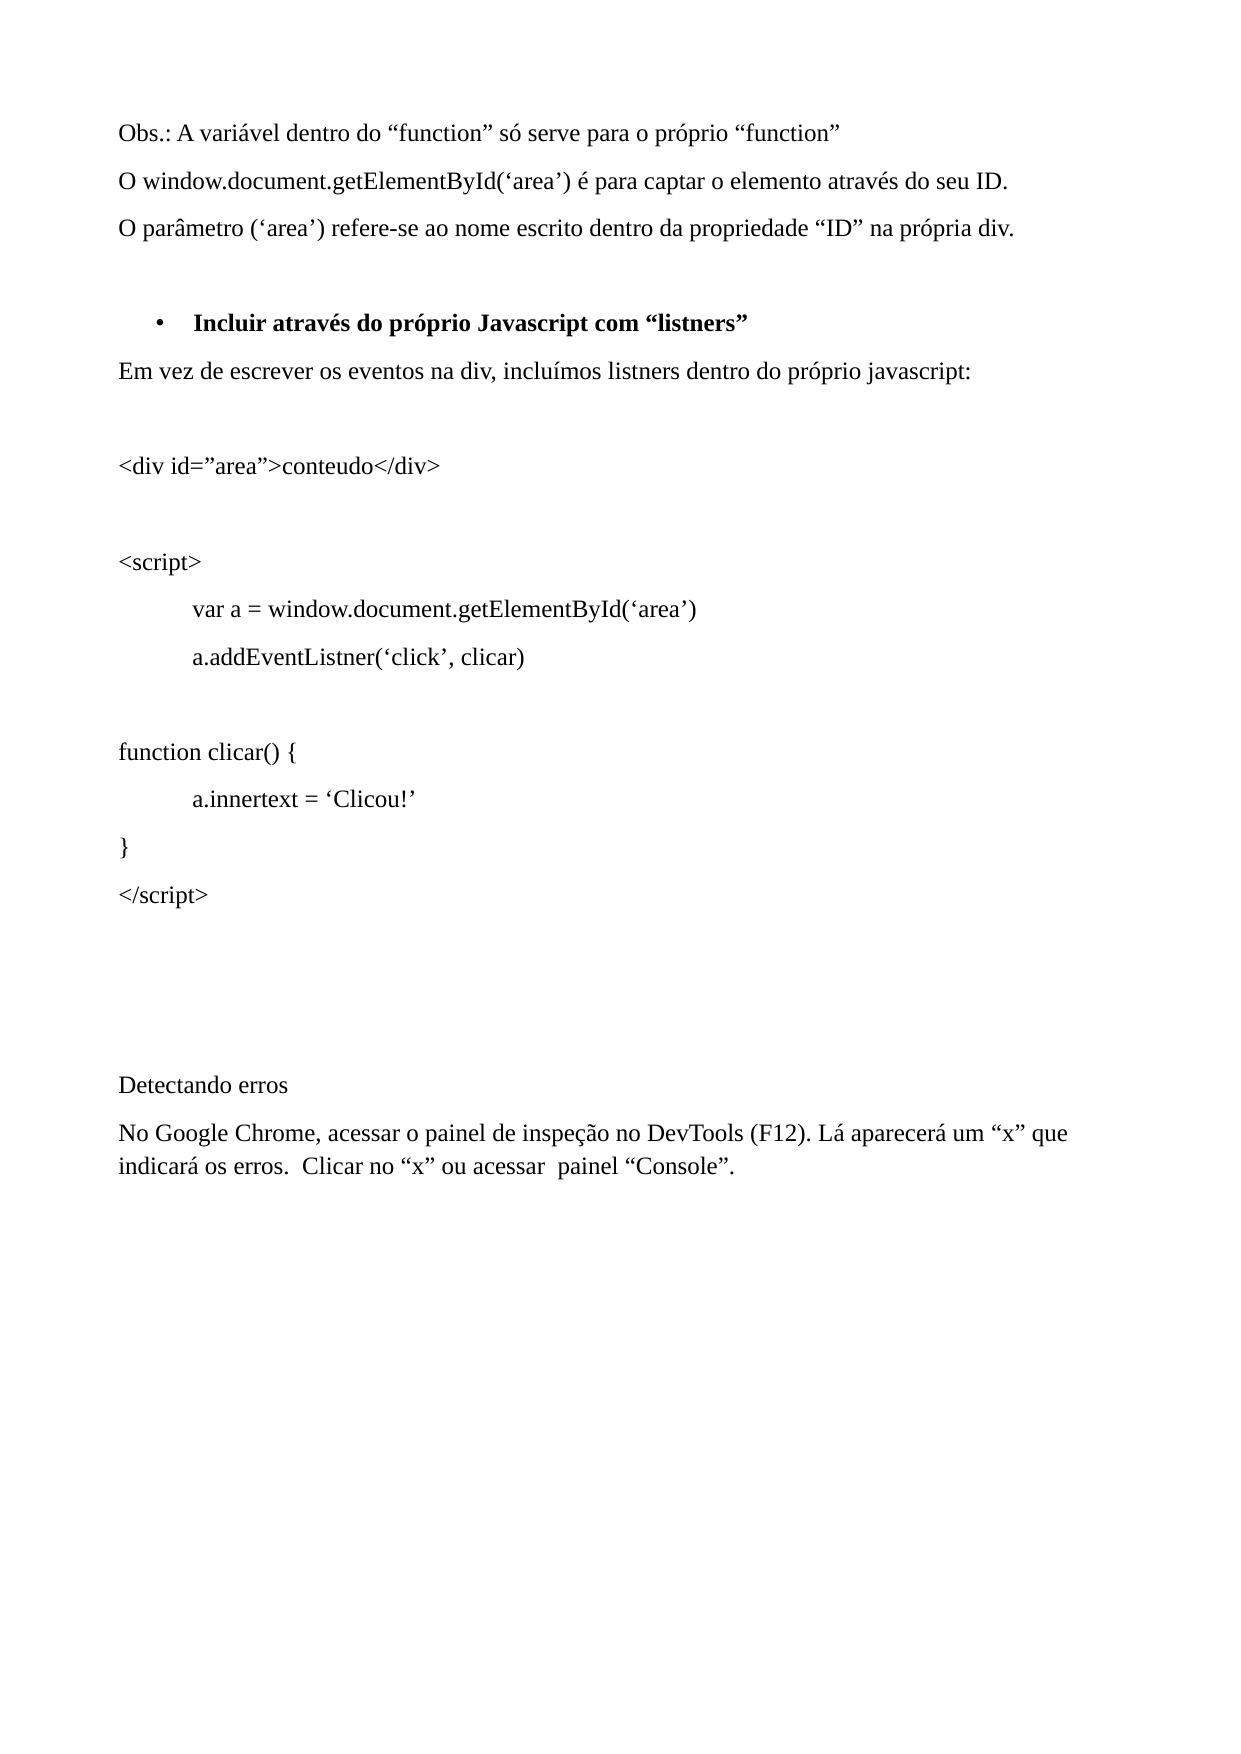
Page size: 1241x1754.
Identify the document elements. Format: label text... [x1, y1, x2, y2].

text <div id=”area”>conteudo</div> [118, 451, 1122, 480]
text Obs.: A variável dentro do “function” só serve para o próprio “function” [118, 118, 1122, 147]
text a.addEventListner(‘click’, clicar) [118, 642, 1122, 671]
text var a = window.document.getElementById(‘area’) [118, 594, 1122, 623]
text No Google Chrome, acessar o painel de inspeção no DevTools (F12). Lá aparecerá um “x” que indicará os erros. Clicar no “x” ou acessar painel “Console”. [118, 1118, 1122, 1179]
text Detectando erros [118, 1070, 1122, 1099]
text </script> [118, 880, 1122, 908]
text function clicar() { [118, 737, 1122, 766]
text O window.document.getElementById(‘area’) é para captar o elemento através do seu ID. [118, 166, 1122, 194]
text O parâmetro (‘area’) refere-se ao nome escrito dentro da propriedade “ID” na própria div. [118, 213, 1122, 242]
text Em vez de escrever os eventos na div, incluímos listners dentro do próprio javascript: [118, 356, 1122, 385]
list Incluir através do próprio Javascript com “listners” [156, 308, 1122, 337]
text a.innertext = ‘Clicou!’ [118, 784, 1122, 813]
text } [118, 832, 1122, 861]
text <script> [118, 547, 1122, 575]
